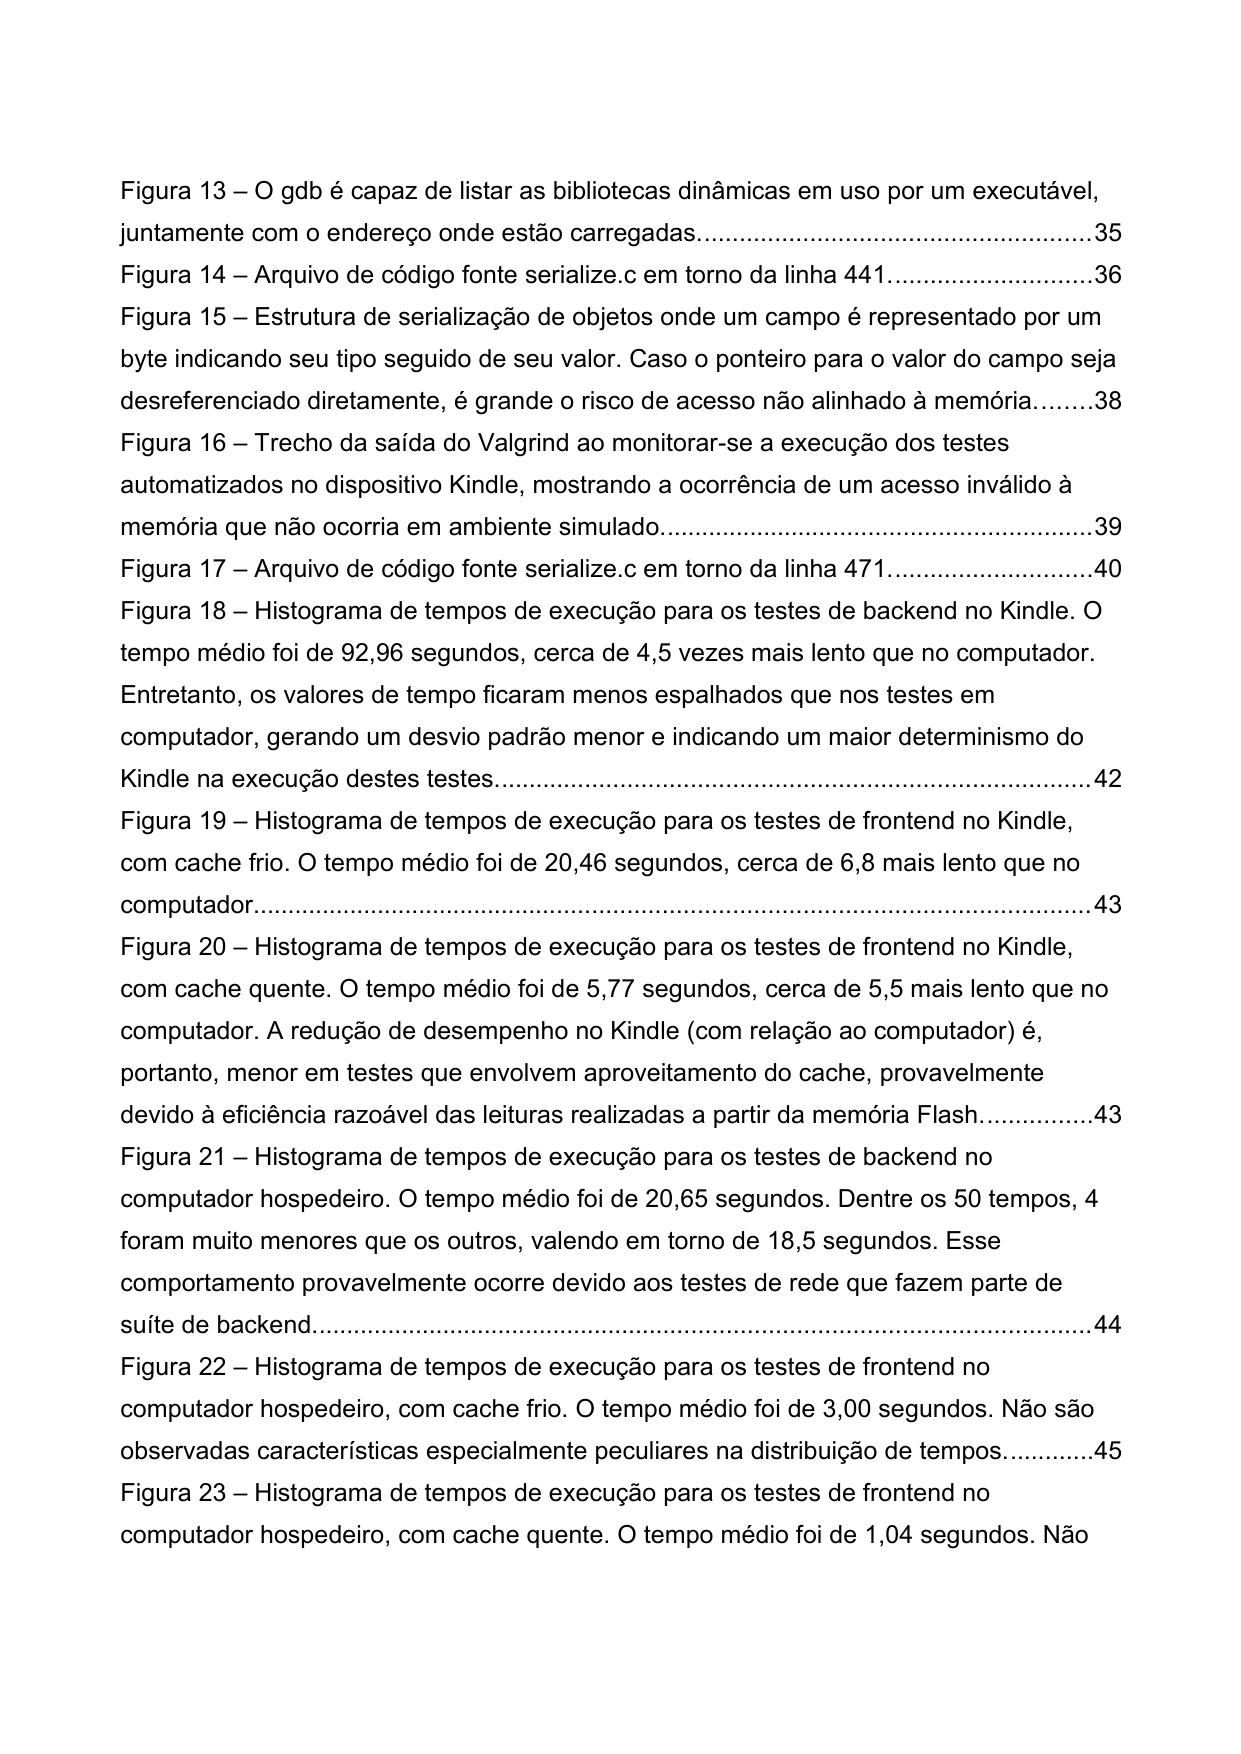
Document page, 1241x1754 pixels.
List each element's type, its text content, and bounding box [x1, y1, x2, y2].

text Figura 13 – O gdb é capaz de listar as bibliotecas dinâmicas em uso por um executável, juntamente com o endereço onde estão carregadas. 35 [120, 177, 1122, 247]
text Figura 19 – Histograma de tempos de execução para os testes de frontend no Kindle, com cache frio. O tempo médio foi de 20,46 segundos, cerca de 6,8 mais lento que no computador. 43 [120, 807, 1122, 919]
text Figura 20 – Histograma de tempos de execução para os testes de frontend no Kindle, com cache quente. O tempo médio foi de 5,77 segundos, cerca de 5,5 mais lento que no computador. A redução de desempenho no Kindle (com relação ao computador) é, portanto, menor em testes que envolvem aproveitamento do cache, provavelmente devido à eficiência razoável das leituras realizadas a partir da memória Flash. 43 [120, 933, 1122, 1129]
text Figura 22 – Histograma de tempos de execução para os testes de frontend no computador hospedeiro, com cache frio. O tempo médio foi de 3,00 segundos. Não são observadas características especialmente peculiares na distribuição de tempos. 45 [120, 1353, 1122, 1464]
text Figura 23 – Histograma de tempos de execução para os testes de frontend no computador hospedeiro, com cache quente. O tempo médio foi de 1,04 segundos. Não [120, 1478, 1122, 1548]
text Figura 16 – Trecho da saída do Valgrind ao monitorar-se a execução dos testes automatizados no dispositivo Kindle, mostrando a ocorrência de um acesso inválido à memória que não ocorria em ambiente simulado. 39 [120, 429, 1122, 541]
text Figura 18 – Histograma de tempos de execução para os testes de backend no Kindle. O tempo médio foi de 92,96 segundos, cerca de 4,5 vezes mais lento que no computador. Entretanto, os valores de tempo ficaram menos espalhados que nos testes em computador, gerando um desvio padrão menor e indicando um maior determinismo do Kindle na execução destes testes. 42 [120, 597, 1122, 793]
text Figura 21 – Histograma de tempos de execução para os testes de backend no computador hospedeiro. O tempo médio foi de 20,65 segundos. Dentre os 50 tempos, 4 foram muito menores que os outros, valendo em torno de 18,5 segundos. Esse comportamento provavelmente ocorre devido aos testes de rede que fazem parte de suíte de backend. 44 [120, 1143, 1122, 1339]
text Figura 17 – Arquivo de código fonte serialize.c em torno da linha 471. 40 [120, 555, 1122, 583]
text Figura 14 – Arquivo de código fonte serialize.c em torno da linha 441. 36 [120, 261, 1122, 289]
text Figura 15 – Estrutura de serialização de objetos onde um campo é representado por um byte indicando seu tipo seguido de seu valor. Caso o ponteiro para o valor do campo seja desreferenciado diretamente, é grande o risco de acesso não alinhado à memória. 38 [120, 303, 1122, 415]
